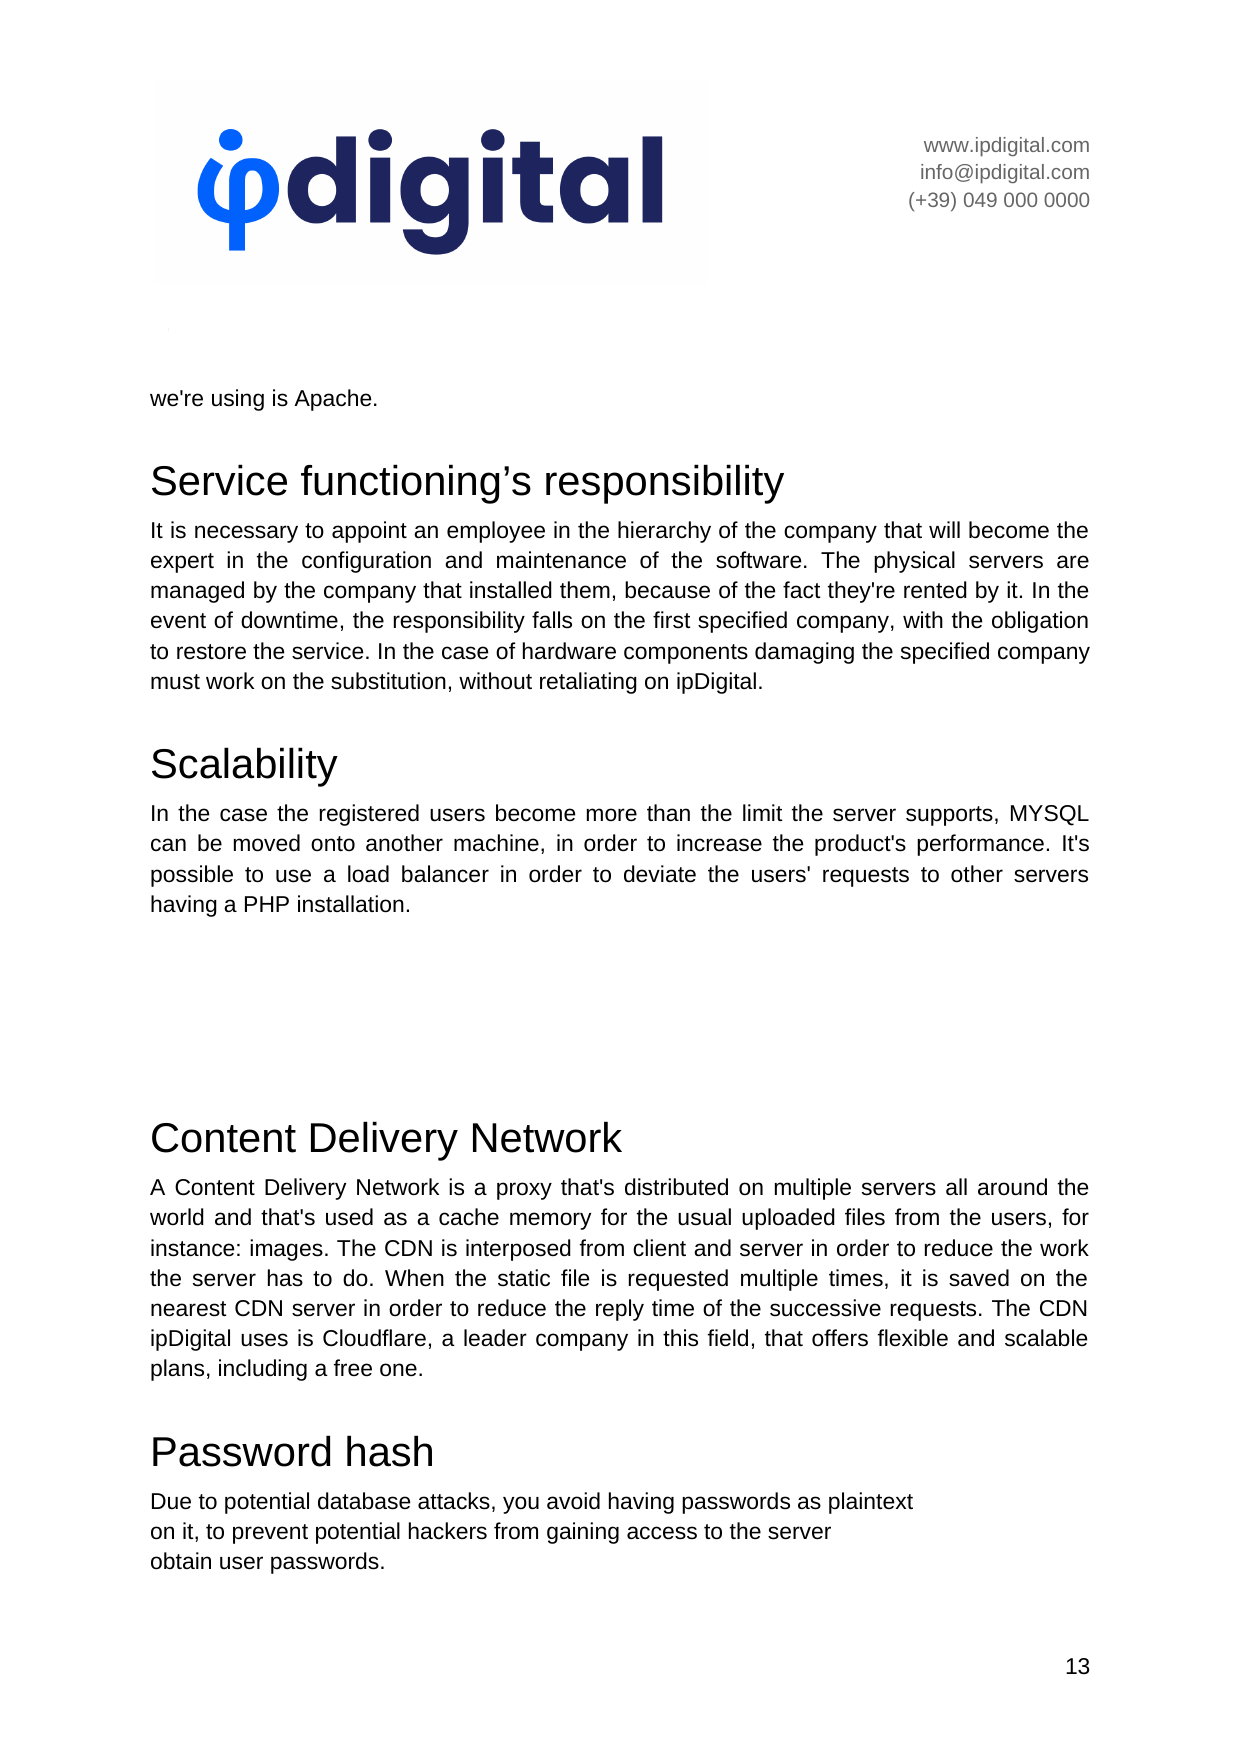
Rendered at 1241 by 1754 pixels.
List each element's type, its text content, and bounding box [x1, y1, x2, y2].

subtitle Scalability [150, 740, 1090, 788]
text A Content Delivery Network is a proxy that's distributed on multiple servers all around the world and that's used as a cache memory for the usual uploaded files from the users, for instance: images. The CDN is interposed from client and server in order to reduce the work the server has to do. When the static file is requested multiple times, it is saved on the nearest CDN server in order to reduce the reply time of the successive requests. The CDN ipDigital uses is Cloudflare, a leader company in this field, that offers flexible and scalable plans, including a free one. [150, 1174, 1090, 1382]
picture [153, 78, 709, 285]
text It is necessary to appoint an employee in the hierarchy of the company that will become the expert in the configuration and maintenance of the software. The physical servers are managed by the company that installed them, because of the fact they're rented by it. In the event of downtime, the responsibility falls on the first specified company, with the obligation to restore the service. In the case of hardware components damaging the specified company must work on the substitution, without retaliating on ipDigital. [150, 517, 1090, 694]
subtitle Content Delivery Network [150, 1114, 1090, 1162]
text Due to potential database attacks, you avoid having passwords as plaintext [150, 1488, 1090, 1514]
subtitle Password hash [150, 1427, 1090, 1475]
text we're using is Apache. [150, 384, 1090, 411]
subtitle Service functioning’s responsibility [150, 456, 1090, 504]
text on it, to prevent potential hackers from gaining access to the server [150, 1518, 1090, 1544]
text In the case the registered users become more than the limit the server supports, MYSQL can be moved onto another machine, in order to increase the product's performance. It's possible to use a load balancer in order to deviate the users' requests to other servers having a PHP installation. [150, 800, 1090, 917]
text obtain user passwords. [150, 1548, 1090, 1574]
